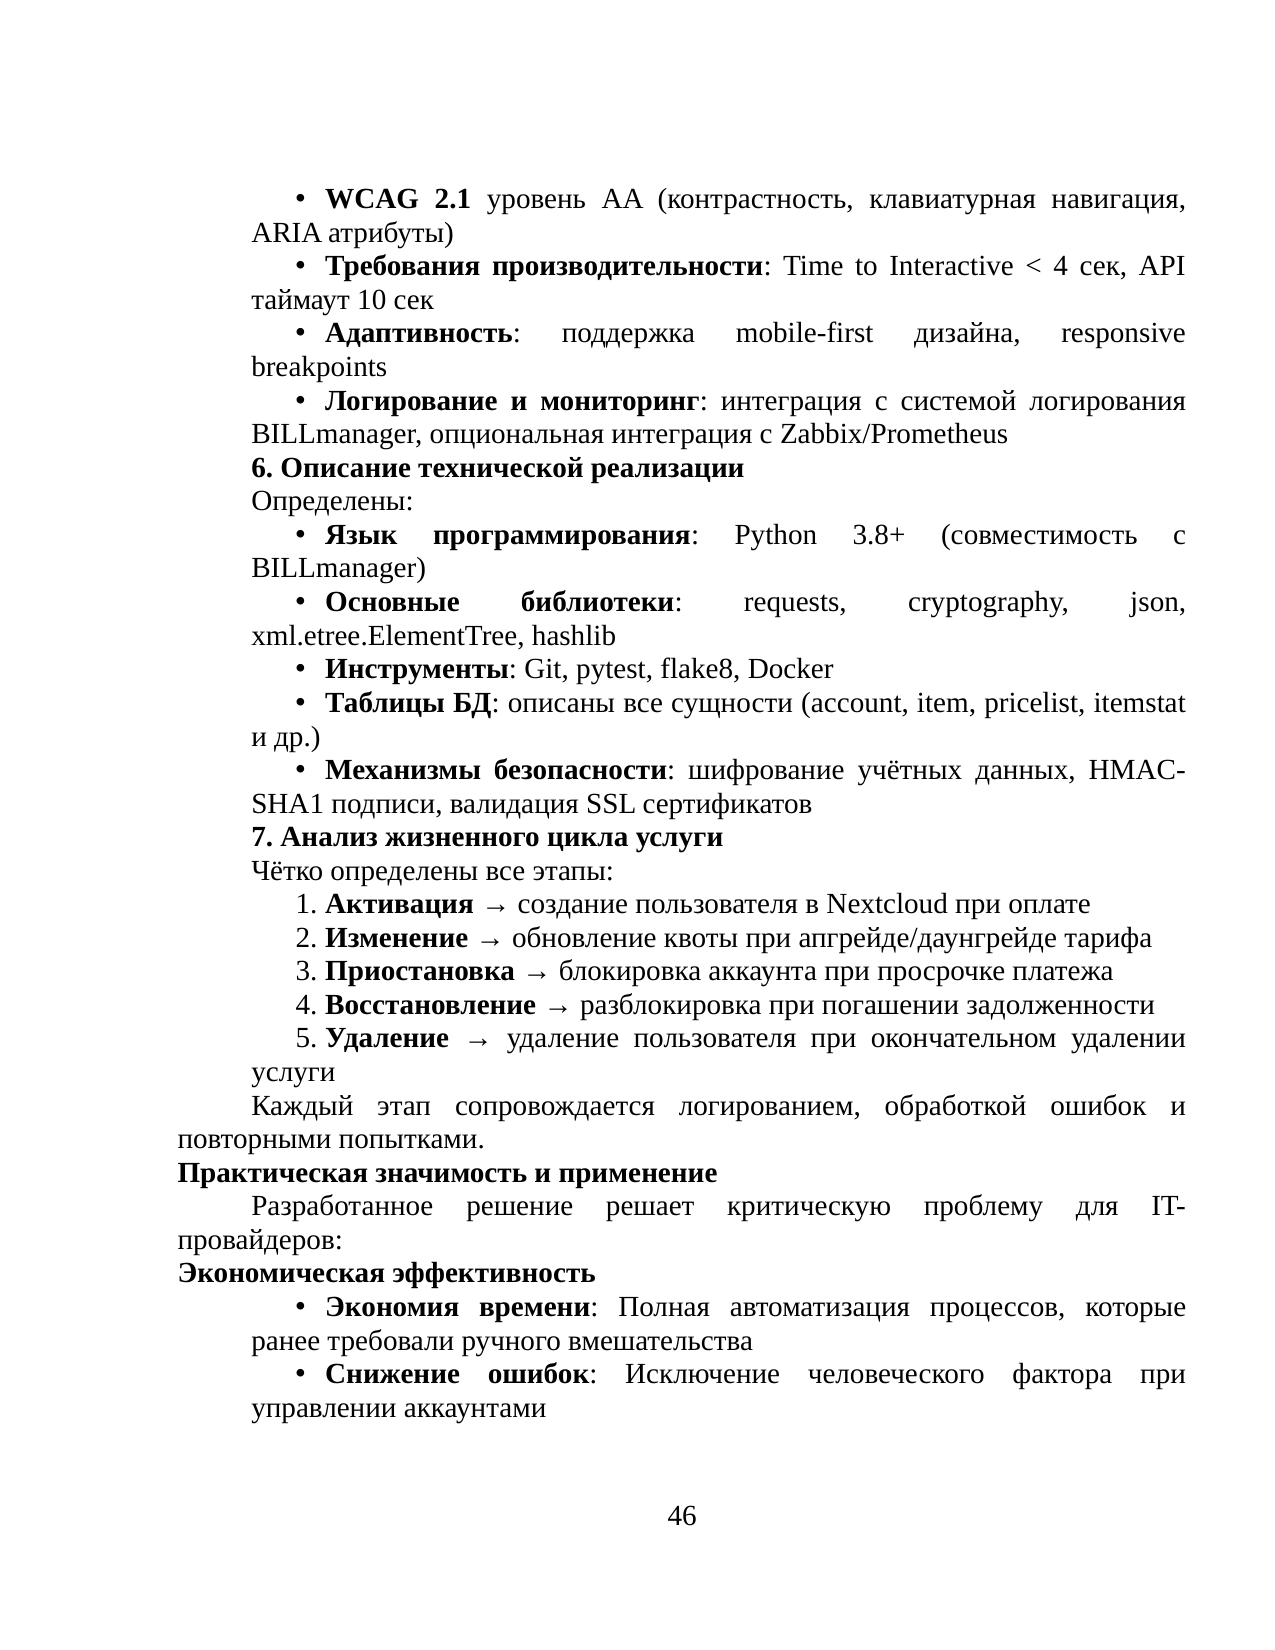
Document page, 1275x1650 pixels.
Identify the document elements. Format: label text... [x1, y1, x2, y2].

list Основные библиотеки: requests, cryptography, json, xml.etree.ElementTree, hashlib [222, 584, 1186, 651]
list Адаптивность: поддержка mobile-first дизайна, responsive breakpoints [222, 316, 1186, 383]
list Инструменты: Git, pytest, flake8, Docker [222, 651, 1186, 685]
text Практическая значимость и применение [177, 1155, 1186, 1188]
list Язык программирования: Python 3.8+ (совместимость с BILLmanager) [222, 517, 1186, 584]
list Активация → создание пользователя в Nextcloud при оплате [222, 886, 1186, 920]
list Требования производительности: Time to Interactive < 4 сек, API таймаут 10 сек [222, 248, 1186, 316]
list Экономия времени: Полная автоматизация процессов, которые ранее требовали ручного вмешательства [222, 1289, 1186, 1356]
list Таблицы БД: описаны все сущности (account, item, pricelist, itemstat и др.) [222, 685, 1186, 752]
list Механизмы безопасности: шифрование учётных данных, HMAC-SHA1 подписи, валидация SSL сертификатов [222, 752, 1186, 819]
list Логирование и мониторинг: интеграция с системой логирования BILLmanager, опциональная интеграция с Zabbix/Prometheus [222, 383, 1186, 450]
text Экономическая эффективность [177, 1255, 1186, 1289]
text 6. Описание технической реализации [177, 450, 1186, 483]
text Чётко определены все этапы: [177, 853, 1186, 886]
text Каждый этап сопровождается логированием, обработкой ошибок и повторными попытками. [177, 1088, 1186, 1155]
list Изменение → обновление квоты при апгрейде/даунгрейде тарифа [222, 920, 1186, 953]
list Удаление → удаление пользователя при окончательном удалении услуги [222, 1021, 1186, 1088]
text Определены: [177, 483, 1186, 517]
text 7. Анализ жизненного цикла услуги [177, 819, 1186, 853]
list WCAG 2.1 уровень AA (контрастность, клавиатурная навигация, ARIA атрибуты) [222, 181, 1186, 248]
list Снижение ошибок: Исключение человеческого фактора при управлении аккаунтами [222, 1356, 1186, 1423]
list Восстановление → разблокировка при погашении задолженности [222, 987, 1186, 1021]
list Приостановка → блокировка аккаунта при просрочке платежа [222, 953, 1186, 987]
text Разработанное решение решает критическую проблему для IT-провайдеров: [177, 1188, 1186, 1255]
